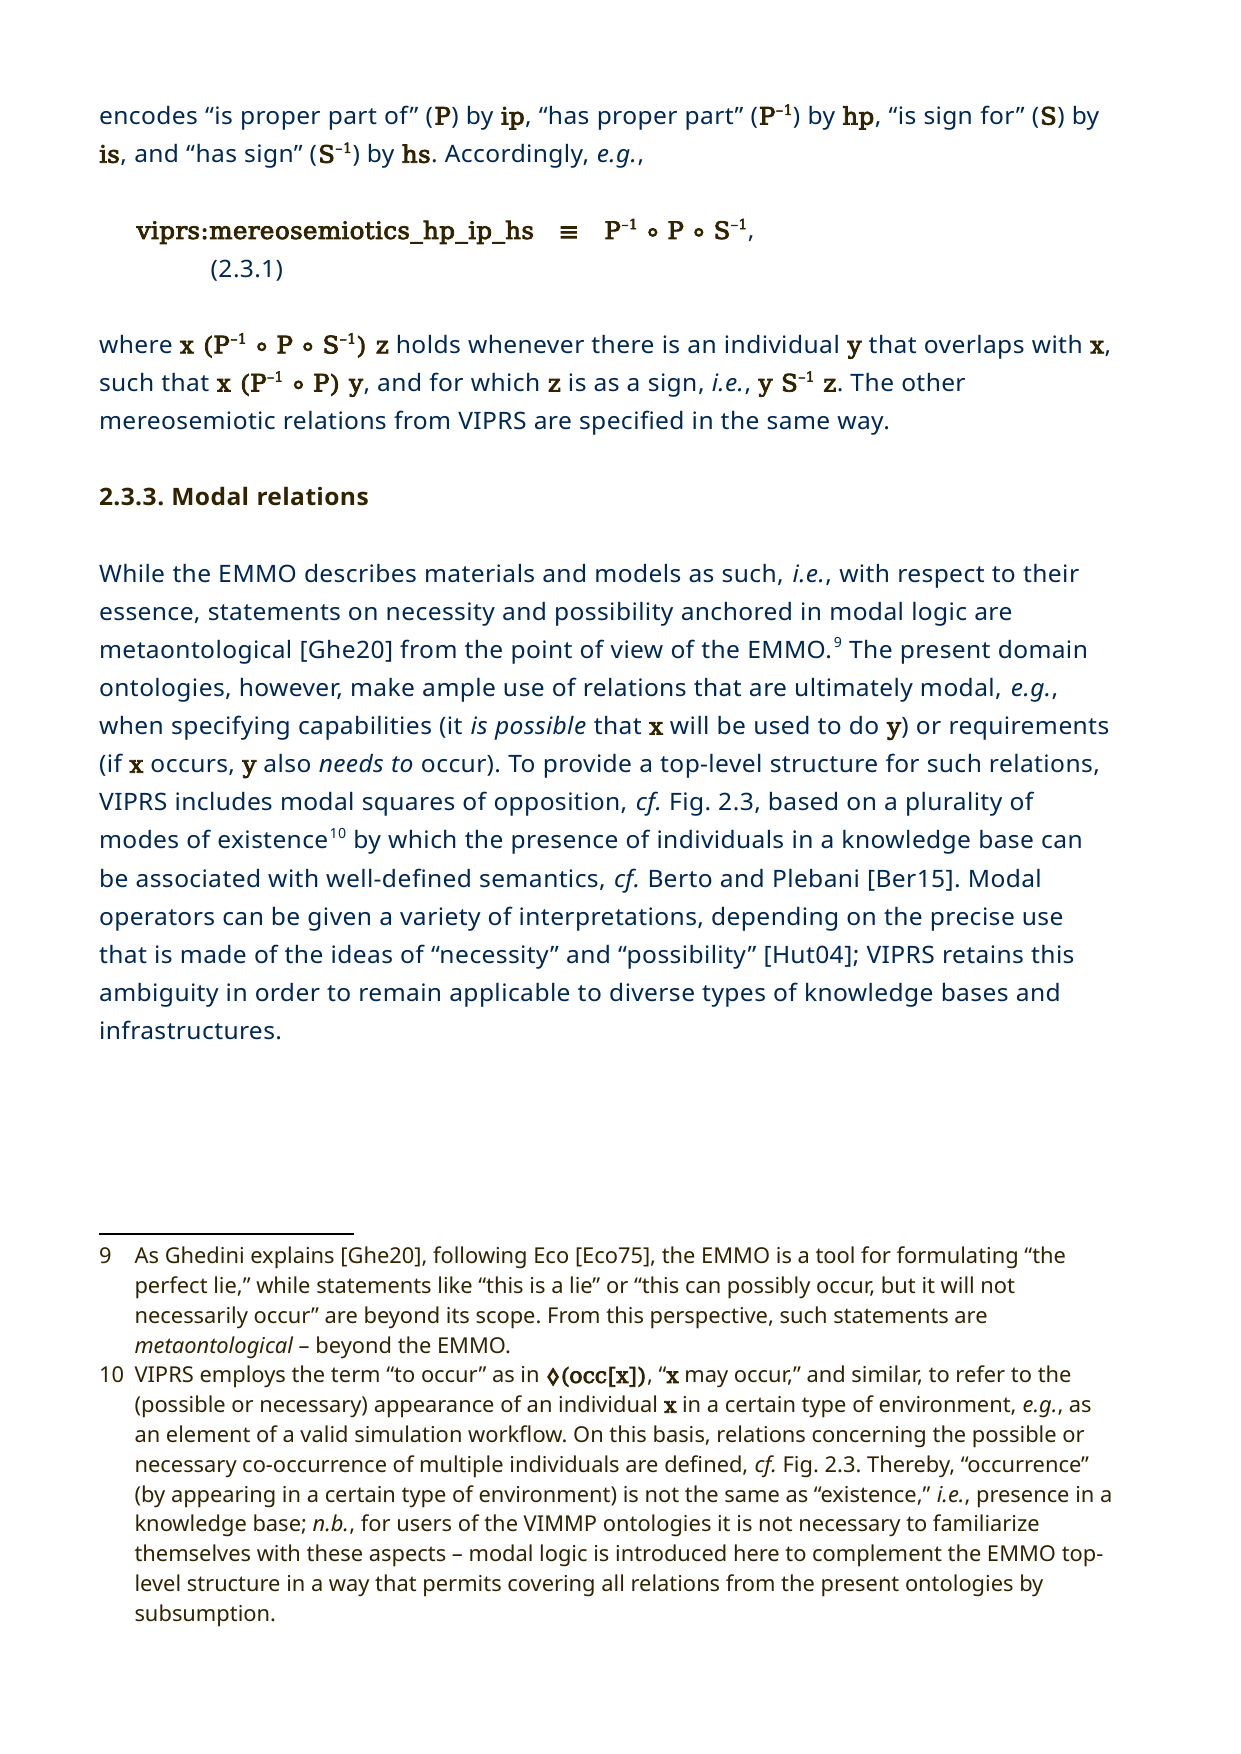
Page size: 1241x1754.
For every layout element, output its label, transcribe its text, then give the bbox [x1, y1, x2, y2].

text As Ghedini explains [Ghe20], following Eco [Eco75], the EMMO is a tool for formulating “the perfect lie,” while statements like “this is a lie” or “this can possibly occur, but it will not necessarily occur” are beyond its scope. From this perspective, such statements are metaontological – beyond the EMMO. [99, 1240, 1114, 1359]
text While the EMMO describes materials and models as such, i.e., with respect to their essence, statements on necessity and possibility anchored in modal logic are metaontological [Ghe20] from the point of view of the EMMO. The present domain ontologies, however, make ample use of relations that are ultimately modal, e.g., when specifying capabilities (it is possible that x will be used to do y) or requirements (if x occurs, y also needs to occur). To provide a top-level structure for such relations, VIPRS includes modal squares of opposition, cf. Fig. 2.3, based on a plurality of modes of existence by which the presence of individuals in a knowledge base can be associated with well-defined semantics, cf. Berto and Plebani [Ber15]. Modal operators can be given a variety of interpretations, depending on the precise use that is made of the ideas of “necessity” and “possibility” [Hut04]; VIPRS retains this ambiguity in order to remain applicable to diverse types of knowledge bases and infrastructures. [99, 556, 1114, 1047]
text 2.3.3. Modal relations [99, 480, 1114, 513]
text VIPRS employs the term “to occur” as in ◊(occ[x]), “x may occur,” and similar, to refer to the (possible or necessary) appearance of an individual x in a certain type of environment, e.g., as an element of a valid simulation workflow. On this basis, relations concerning the possible or necessary co-occurrence of multiple individuals are defined, cf. Fig. 2.3. Thereby, “occurrence” (by appearing in a certain type of environment) is not the same as “existence,” i.e., presence in a knowledge base; n.b., for users of the VIMMP ontologies it is not necessary to familiarize themselves with these aspects – modal logic is introduced here to complement the EMMO top-level structure in a way that permits covering all relations from the present ontologies by subsumption. [99, 1359, 1114, 1627]
text encodes “is proper part of” (P) by ip, “has proper part” (P–1) by hp, “is sign for” (S) by is, and “has sign” (S–1) by hs. Accordingly, e.g., [99, 99, 1114, 170]
text viprs:mereosemiotics_hp_ip_hs ≡ P–1 ∘ P ∘ S–1, (2.3.1) [136, 213, 1114, 284]
text where x (P–1 ∘ P ∘ S–1) z holds whenever there is an individual y that overlaps with x, such that x (P–1 ∘ P) y, and for which z is as a sign, i.e., y S–1 z. The other mereosemiotic relations from VIPRS are specified in the same way. [99, 328, 1114, 437]
